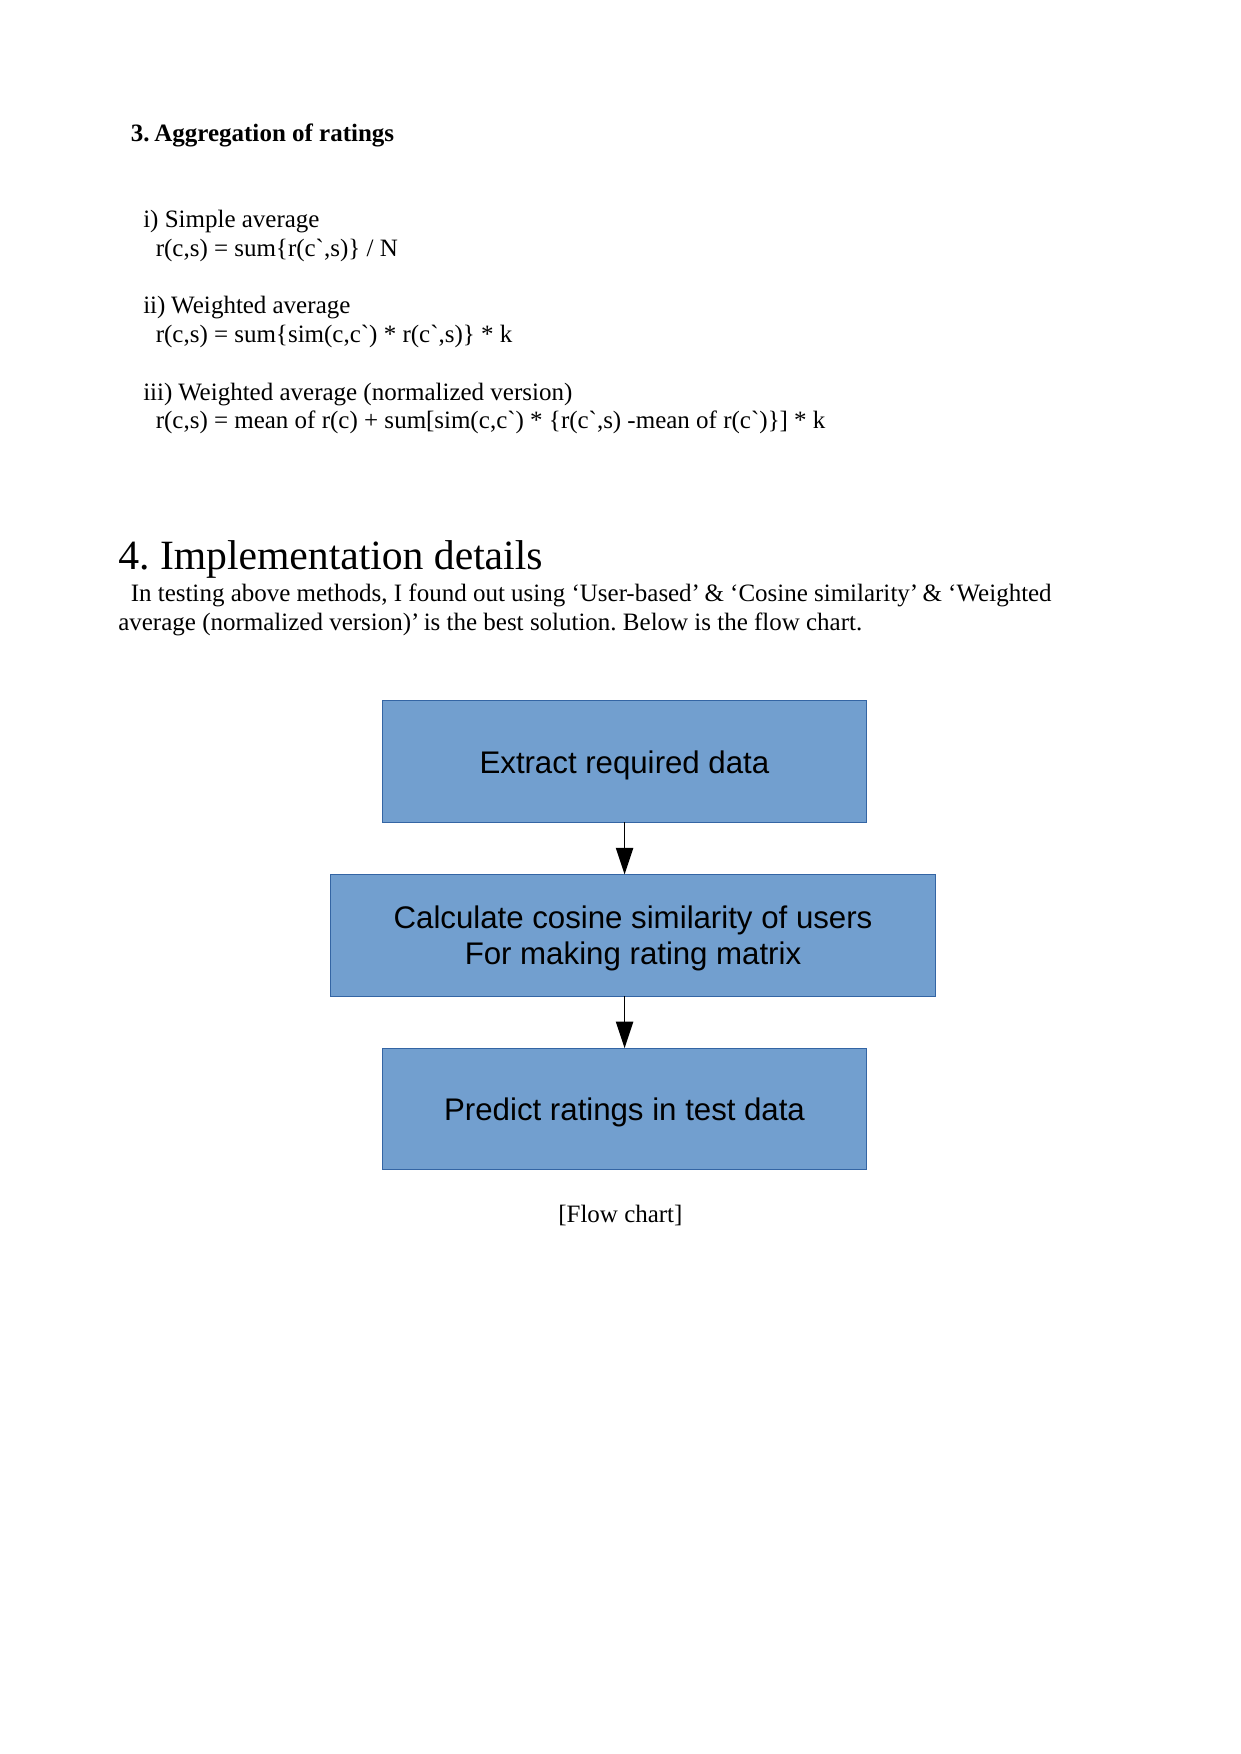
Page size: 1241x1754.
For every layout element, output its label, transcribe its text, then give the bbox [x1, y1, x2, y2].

text 4. Implementation details [118, 530, 1122, 578]
text r(c,s) = sum{r(c`,s)} / N [118, 233, 1122, 262]
text [Flow chart] [118, 1199, 1122, 1227]
text In testing above methods, I found out using ‘User-based’ & ‘Cosine similarity’ & ‘Weighted average (normalized version)’ is the best solution. Below is the flow chart. [118, 578, 1122, 636]
text ii) Weighted average [118, 291, 1122, 319]
text i) Simple average [118, 204, 1122, 233]
text r(c,s) = mean of r(c) + sum[sim(c,c`) * {r(c`,s) -mean of r(c`)}] * k [118, 406, 1122, 434]
text 3. Aggregation of ratings [118, 118, 1122, 147]
text iii) Weighted average (normalized version) [118, 377, 1122, 406]
text r(c,s) = sum{sim(c,c`) * r(c`,s)} * k [118, 319, 1122, 348]
